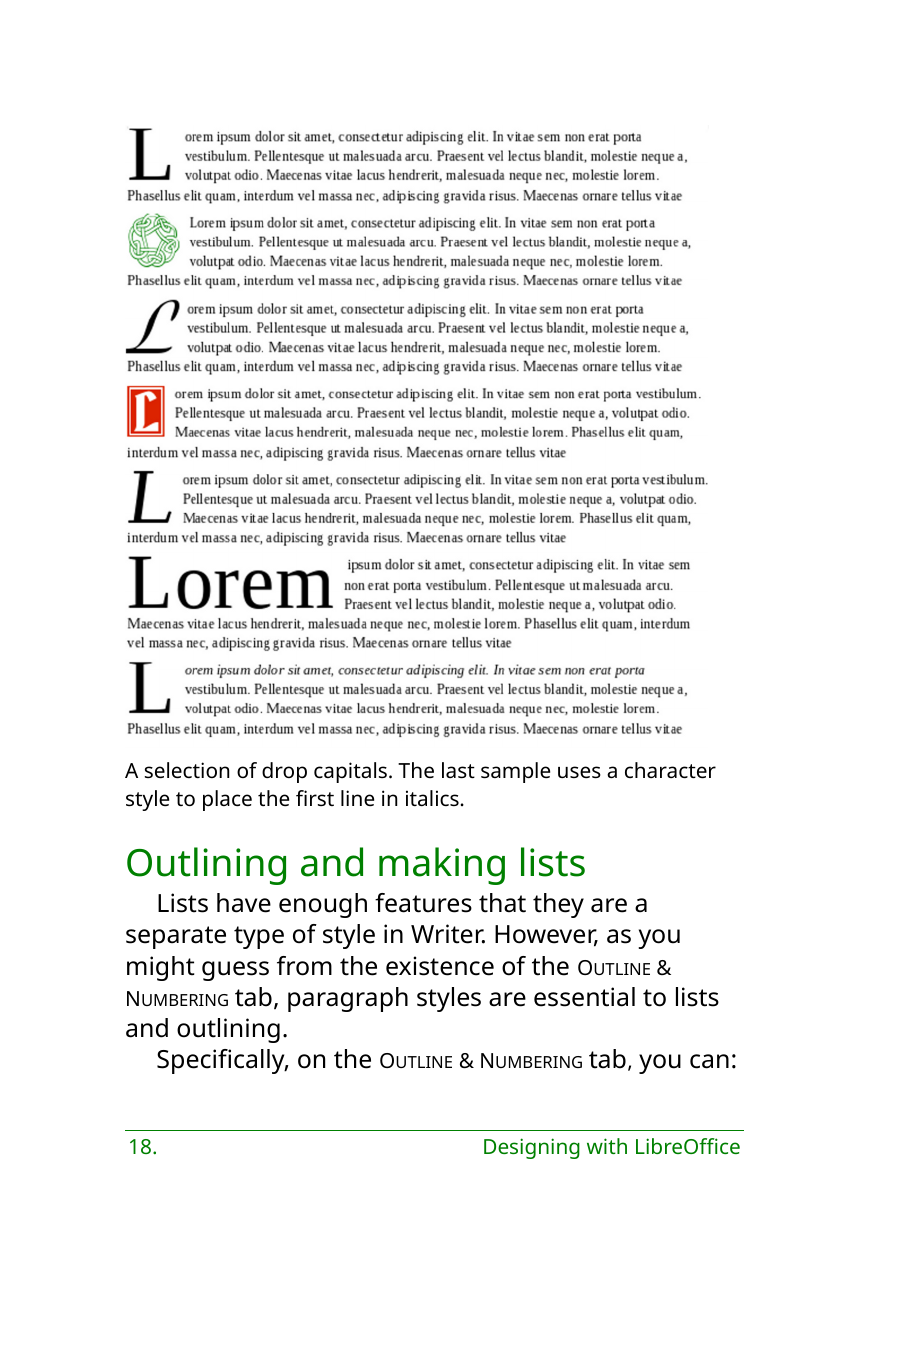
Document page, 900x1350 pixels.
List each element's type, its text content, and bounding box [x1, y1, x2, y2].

text Specifically, on the Outline & Numbering tab, you can: [125, 1044, 744, 1075]
table_cell A selection of drop capitals. The last sample uses a character style to place the first line in italics. [125, 749, 744, 811]
text Lists have enough features that they are a separate type of style in Writer. However, as you might guess from the existence of the Outline & Numbering tab, paragraph styles are essential to lists and outlining. [125, 887, 744, 1044]
subtitle Outlining and making lists [125, 836, 744, 887]
picture [125, 125, 709, 748]
table_header [125, 125, 744, 749]
